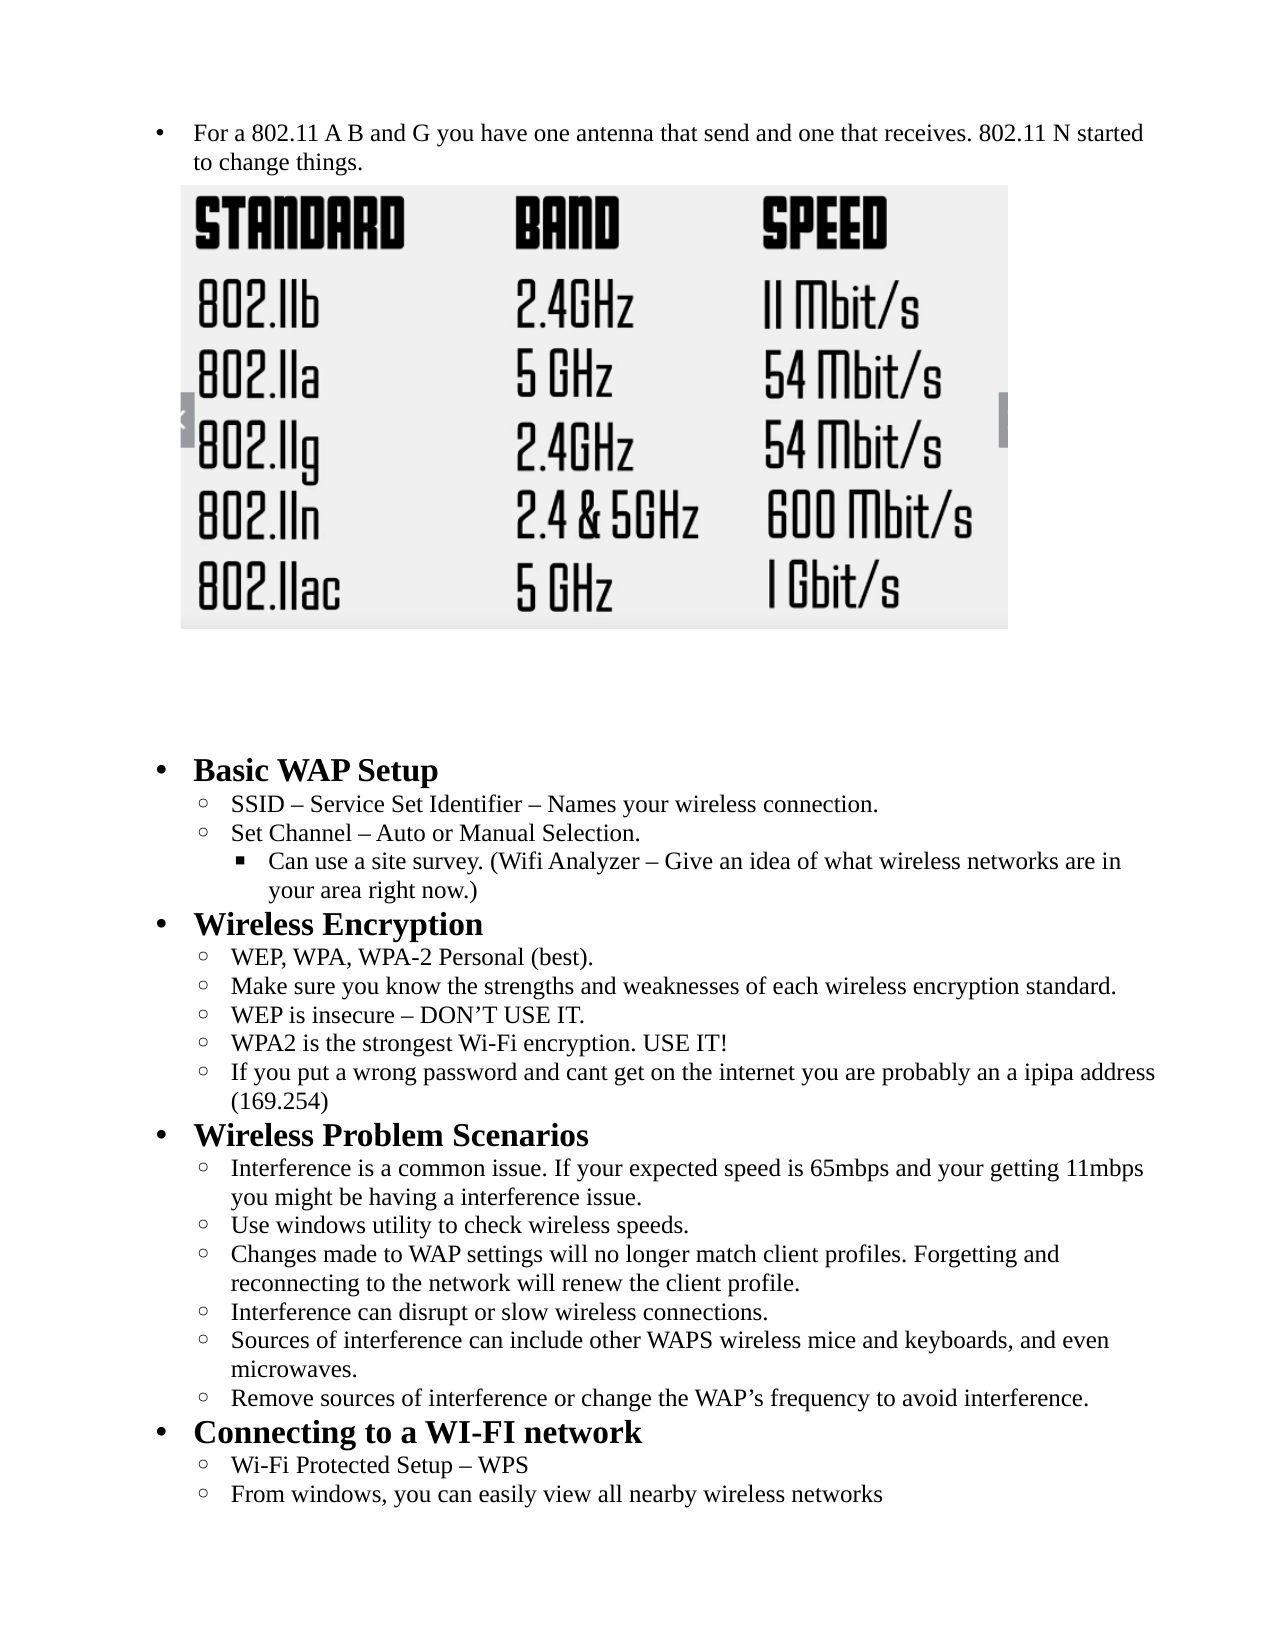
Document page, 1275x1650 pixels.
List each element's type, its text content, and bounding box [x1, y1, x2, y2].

list Interference is a common issue. If your expected speed is 65mbps and your getting 11mbps you might be having a interference issue. [193, 1153, 1157, 1211]
list WEP, WPA, WPA-2 Personal (best). [193, 942, 1157, 971]
list SSID – Service Set Identifier – Names your wireless connection. [193, 789, 1157, 818]
list Basic WAP Setup [156, 751, 1157, 789]
list Interference can disrupt or slow wireless connections. [193, 1297, 1157, 1326]
list WEP is insecure – DON’T USE IT. [193, 1000, 1157, 1028]
list If you put a wrong password and cant get on the internet you are probably an a ipipa address (169.254) [193, 1057, 1157, 1115]
list Remove sources of interference or change the WAP’s frequency to avoid interference. [193, 1383, 1157, 1412]
list WPA2 is the strongest Wi-Fi encryption. USE IT! [193, 1028, 1157, 1057]
list Changes made to WAP settings will no longer match client profiles. Forgetting and reconnecting to the network will renew the client profile. [193, 1239, 1157, 1297]
list Wi-Fi Protected Setup – WPS [193, 1450, 1157, 1479]
list For a 802.11 A B and G you have one antenna that send and one that receives. 802.11 N started to change things. [156, 118, 1157, 176]
list Wireless Problem Scenarios [156, 1115, 1157, 1153]
list Can use a site survey. (Wifi Analyzer – Give an idea of what wireless networks are in your area right now.) [231, 846, 1157, 904]
list Wireless Encryption [156, 904, 1157, 942]
list From windows, you can easily view all nearby wireless networks [193, 1479, 1157, 1508]
list Sources of interference can include other WAPS wireless mice and keyboards, and even microwaves. [193, 1326, 1157, 1383]
list Make sure you know the strengths and weaknesses of each wireless encryption standard. [193, 971, 1157, 1000]
picture [180, 185, 1008, 629]
list Connecting to a WI-FI network [156, 1412, 1157, 1450]
list Set Channel – Auto or Manual Selection. [193, 818, 1157, 846]
list Use windows utility to check wireless speeds. [193, 1211, 1157, 1239]
